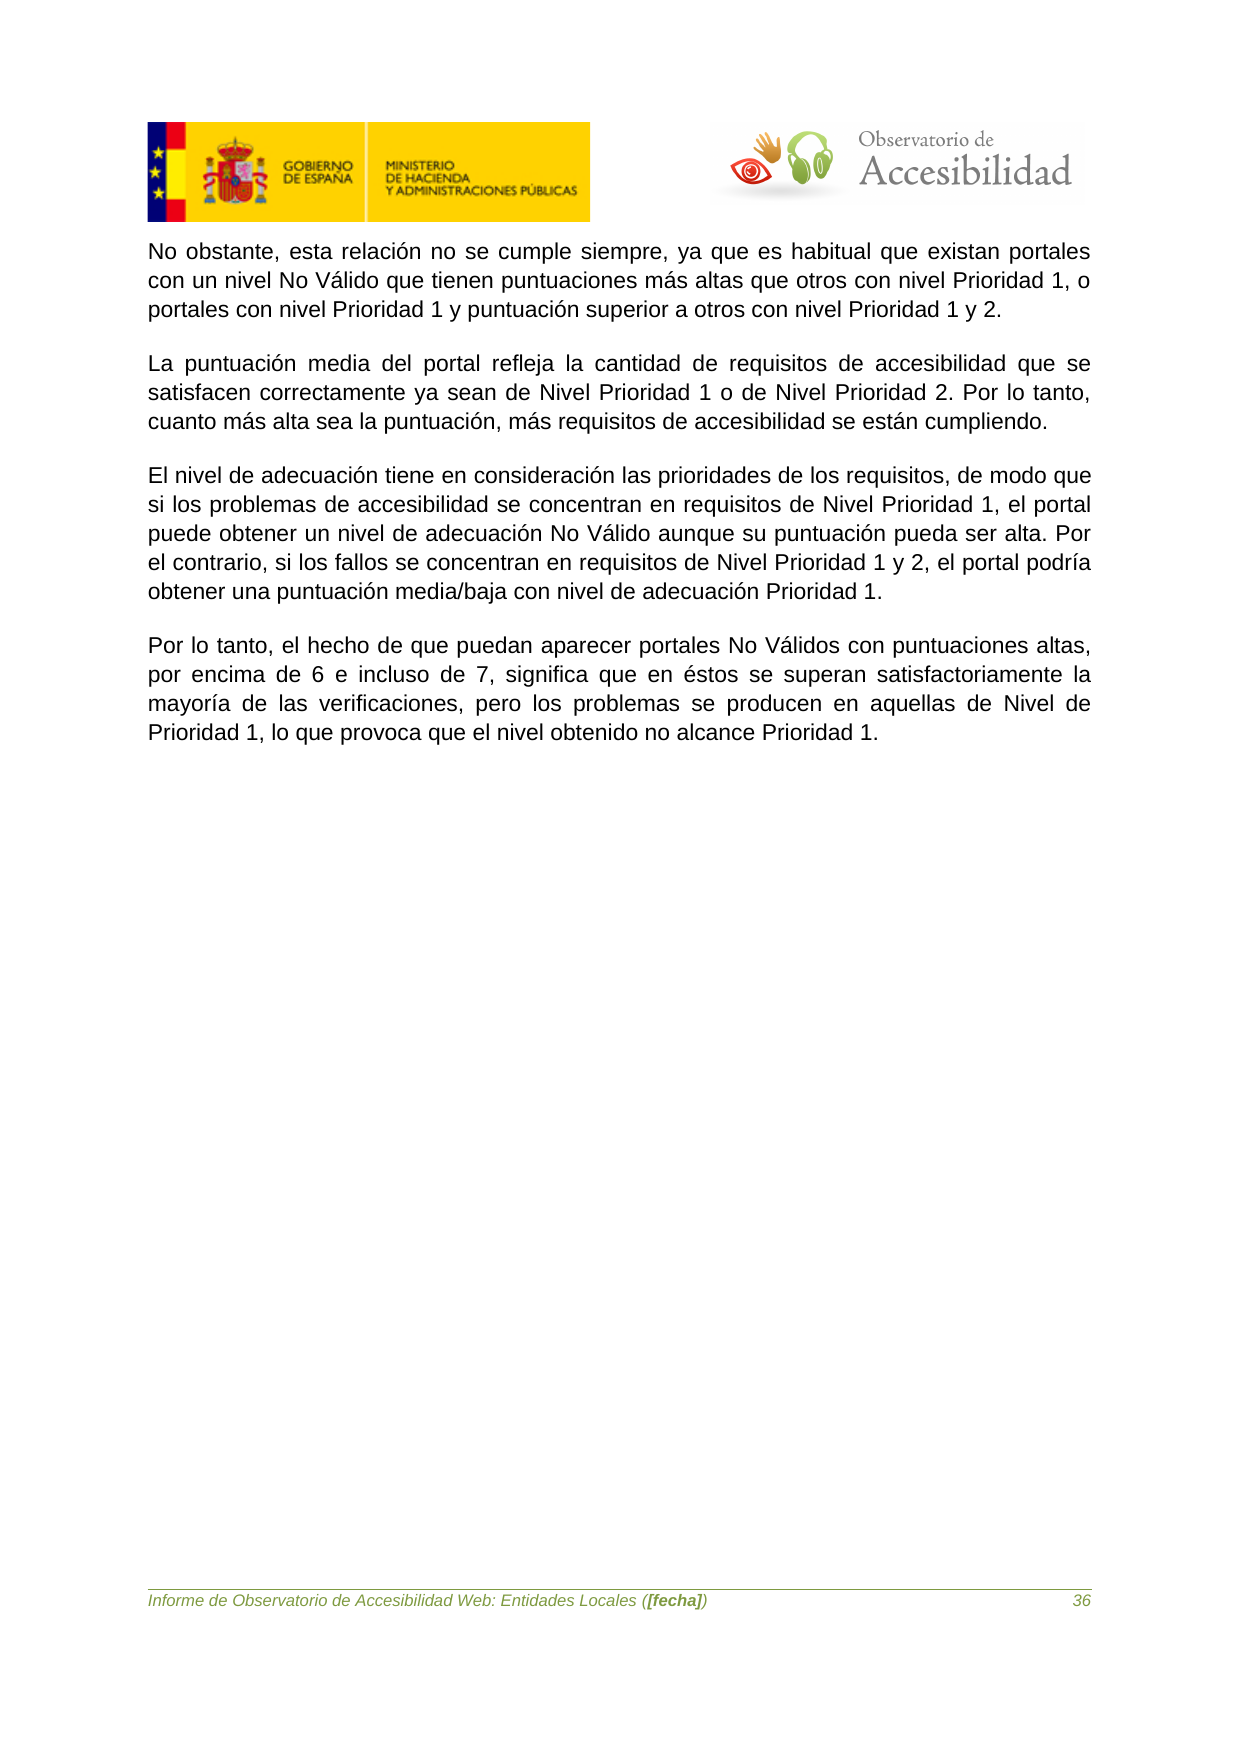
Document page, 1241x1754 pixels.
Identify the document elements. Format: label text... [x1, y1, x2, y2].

text La puntuación media del portal refleja la cantidad de requisitos de accesibilidad que se satisfacen correctamente ya sean de Nivel Prioridad 1 o de Nivel Prioridad 2. Por lo tanto, cuanto más alta sea la puntuación, más requisitos de accesibilidad se están cumpliendo. [148, 350, 1092, 434]
text El nivel de adecuación tiene en consideración las prioridades de los requisitos, de modo que si los problemas de accesibilidad se concentran en requisitos de Nivel Prioridad 1, el portal puede obtener un nivel de adecuación No Válido aunque su puntuación pueda ser alta. Por el contrario, si los fallos se concentran en requisitos de Nivel Prioridad 1 y 2, el portal podría obtener una puntuación media/baja con nivel de adecuación Prioridad 1. [148, 462, 1092, 604]
picture [710, 122, 1086, 205]
text No obstante, esta relación no se cumple siempre, ya que es habitual que existan portales con un nivel No Válido que tienen puntuaciones más altas que otros con nivel Prioridad 1, o portales con nivel Prioridad 1 y puntuación superior a otros con nivel Prioridad 1 y 2. [148, 238, 1092, 322]
text Por lo tanto, el hecho de que puedan aparecer portales No Válidos con puntuaciones altas, por encima de 6 e incluso de 7, significa que en éstos se superan satisfactoriamente la mayoría de las verificaciones, pero los problemas se producen en aquellas de Nivel de Prioridad 1, lo que provoca que el nivel obtenido no alcance Prioridad 1. [148, 632, 1092, 745]
picture [147, 122, 591, 222]
